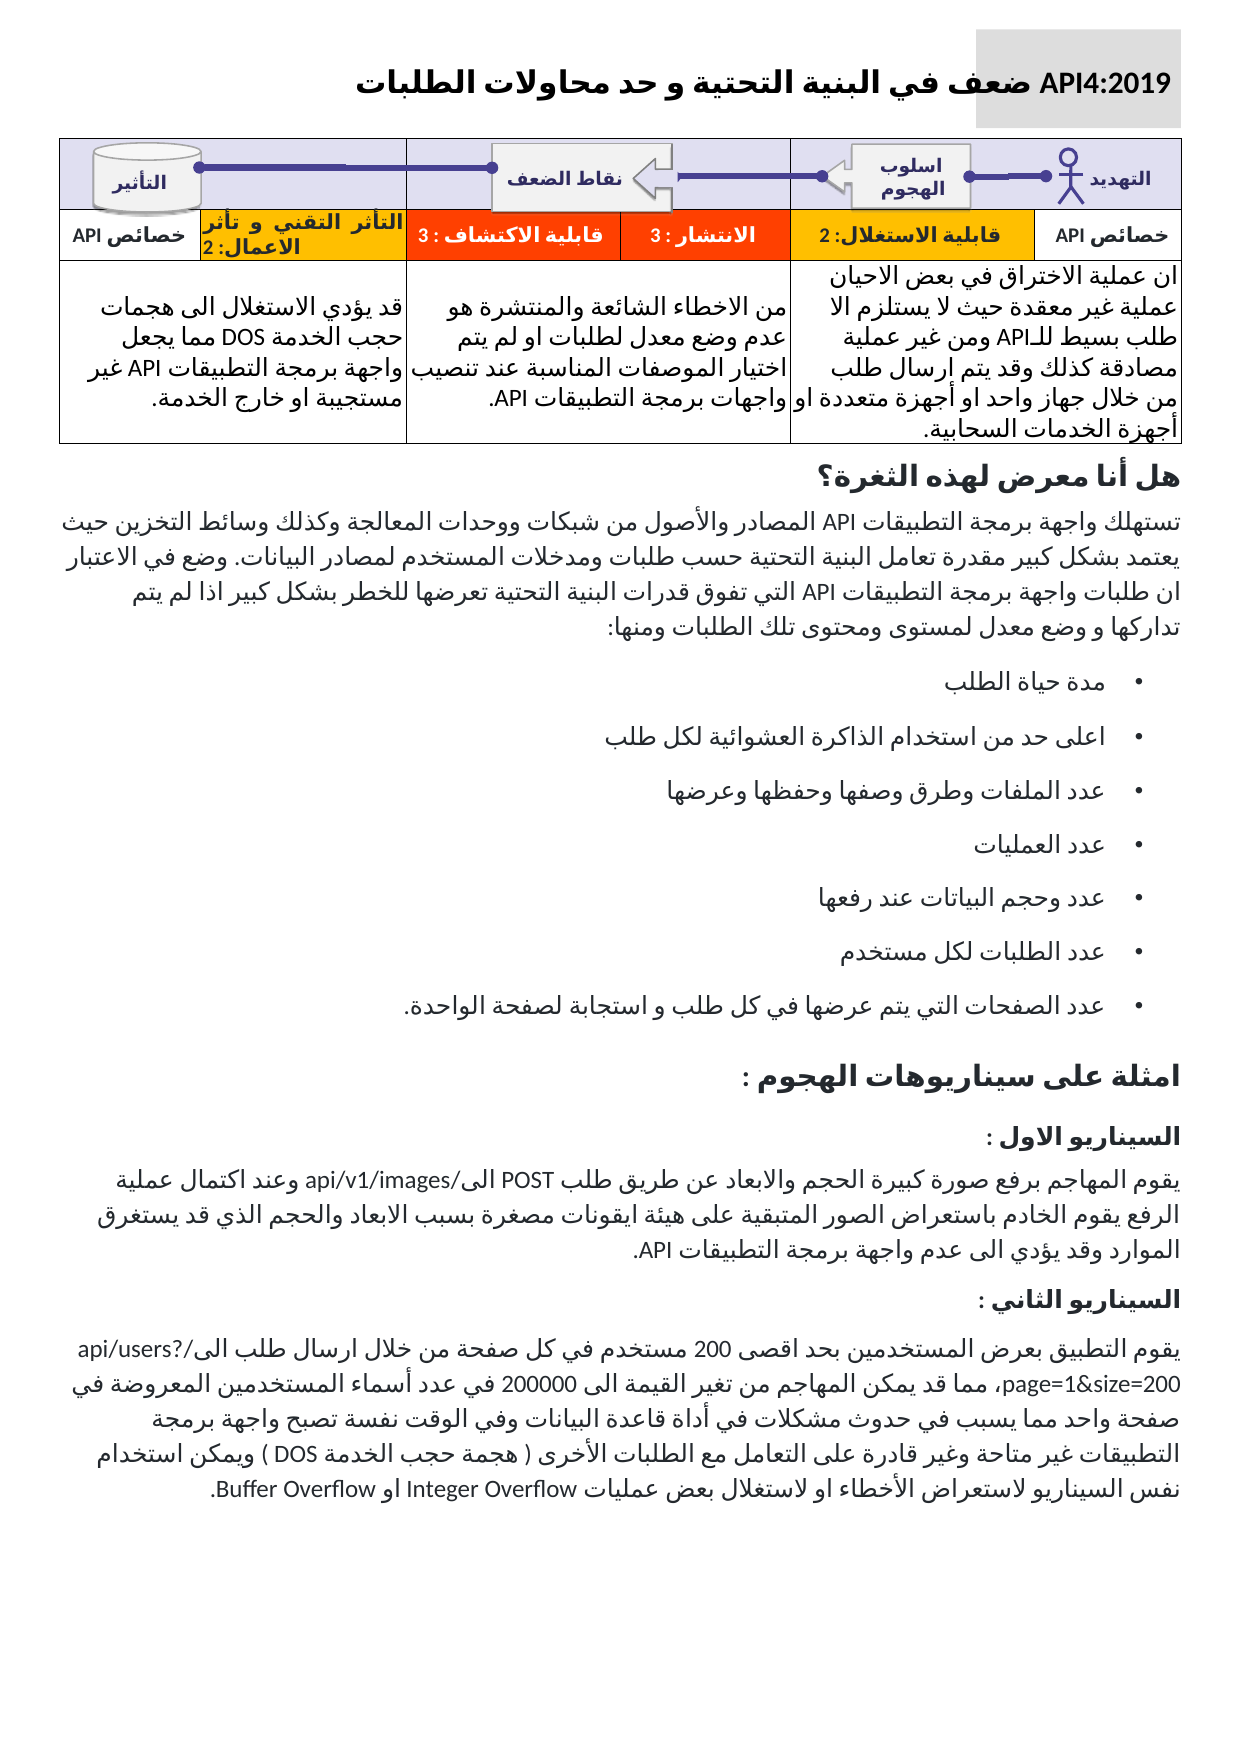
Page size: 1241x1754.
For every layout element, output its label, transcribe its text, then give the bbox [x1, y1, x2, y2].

list عدد الصفحات التي يتم عرضها في كل طلب و استجابة لصفحة الواحدة. [59, 990, 1144, 1021]
table_cell التأثر التقني و تأثر الاعمال: 2 [201, 210, 406, 260]
list عدد وحجم البياتات عند رفعها [59, 882, 1144, 913]
table_cell ان عملية الاختراق في بعض الاحيان عملية غير معقدة حيث لا يستلزم الا طلب بسيط للـAPI ومن غير عملية مصادقة كذلك وقد يتم ارسال طلب من خلال جهاز واحد او أجهزة متعددة او أجهزة الخدمات السحابية. [791, 261, 1181, 443]
list عدد العمليات [59, 829, 1144, 859]
table_cell خصائص API [60, 210, 200, 260]
table_header [620, 139, 790, 173]
subtitle امثلة على سيناريوهات الهجوم : [59, 1058, 1181, 1094]
table_header [407, 139, 620, 165]
table_header [972, 179, 1034, 209]
table_cell قد يؤدي الاستغلال الى هجمات حجب الخدمة DOS مما يجعل واجهة برمجة التطبيقات API غير مستجيبة او خارج الخدمة. [60, 261, 406, 443]
text تستهلك واجهة برمجة التطبيقات API المصادر والأصول من شبكات ووحدات المعالجة وكذلك وسائط التخزين حيث يعتمد بشكل كبير مقدرة تعامل البنية التحتية حسب طلبات ومدخلات المستخدم لمصادر البيانات. وضع في الاعتبار ان طلبات واجهة برمجة التطبيقات API التي تفوق قدرات البنية التحتية تعرضها للخطر بشكل كبير اذا لم يتم تداركها و وضع معدل لمستوى ومحتوى تلك الطلبات ومنها: [59, 506, 1181, 642]
table_cell قابلية الاكتشاف : 3 [407, 210, 620, 260]
text يقوم المهاجم برفع صورة كبيرة الحجم والابعاد عن طريق طلب POST الى/api/v1/images وعند اكتمال عملية الرفع يقوم الخادم باستعراض الصور المتبقية على هيئة ايقونات مصغرة بسبب الابعاد والحجم الذي قد يستغرق الموارد وقد يؤدي الى عدم واجهة برمجة التطبيقات API. [59, 1164, 1181, 1265]
table_header [791, 179, 850, 209]
subtitle هل أنا معرض لهذه الثغرة؟ [59, 458, 1181, 494]
list عدد الطلبات لكل مستخدم [59, 936, 1144, 967]
list مدة حياة الطلب [59, 666, 1144, 697]
table_cell من الاخطاء الشائعة والمنتشرة هو عدم وضع معدل لطلبات او لم يتم اختيار الموصفات المناسبة عند تنصيب واجهات برمجة التطبيقات API. [407, 261, 790, 443]
table_header [407, 171, 491, 209]
text يقوم التطبيق بعرض المستخدمين بحد اقصى 200 مستخدم في كل صفحة من خلال ارسال طلب الى/api/users?page=1&size=200، مما قد يمكن المهاجم من تغير القيمة الى 200000 في عدد أسماء المستخدمين المعروضة في صفحة واحد مما يسبب في حدوث مشكلات في أداة قاعدة البيانات وفي الوقت نفسة تصبح واجهة برمجة التطبيقات غير متاحة وغير قادرة على التعامل مع الطلبات الأخرى ( هجمة حجب الخدمة DOS ) ويمكن استخدام نفس السيناريو لاستعراض الأخطاء او لاستغلال بعض عمليات Integer Overflow او Buffer Overflow. [59, 1333, 1181, 1504]
table_cell خصائص API [1035, 210, 1181, 260]
table_header [1034, 139, 1181, 209]
list عدد الملفات وطرق وصفها وحفظها وعرضها [59, 775, 1144, 806]
table_header [673, 179, 790, 209]
table_header [201, 171, 406, 209]
table_cell قابلية الاستغلال: 2 [791, 210, 1034, 260]
list اعلى حد من استخدام الذاكرة العشوائية لكل طلب [59, 721, 1144, 752]
text السيناريو الثاني : [59, 1284, 1181, 1314]
table_cell الانتشار : 3 [621, 210, 790, 260]
table_header [60, 139, 200, 209]
table_header [200, 139, 406, 165]
table_header [791, 139, 1034, 174]
subtitle السيناريو الاول : [59, 1121, 1181, 1152]
